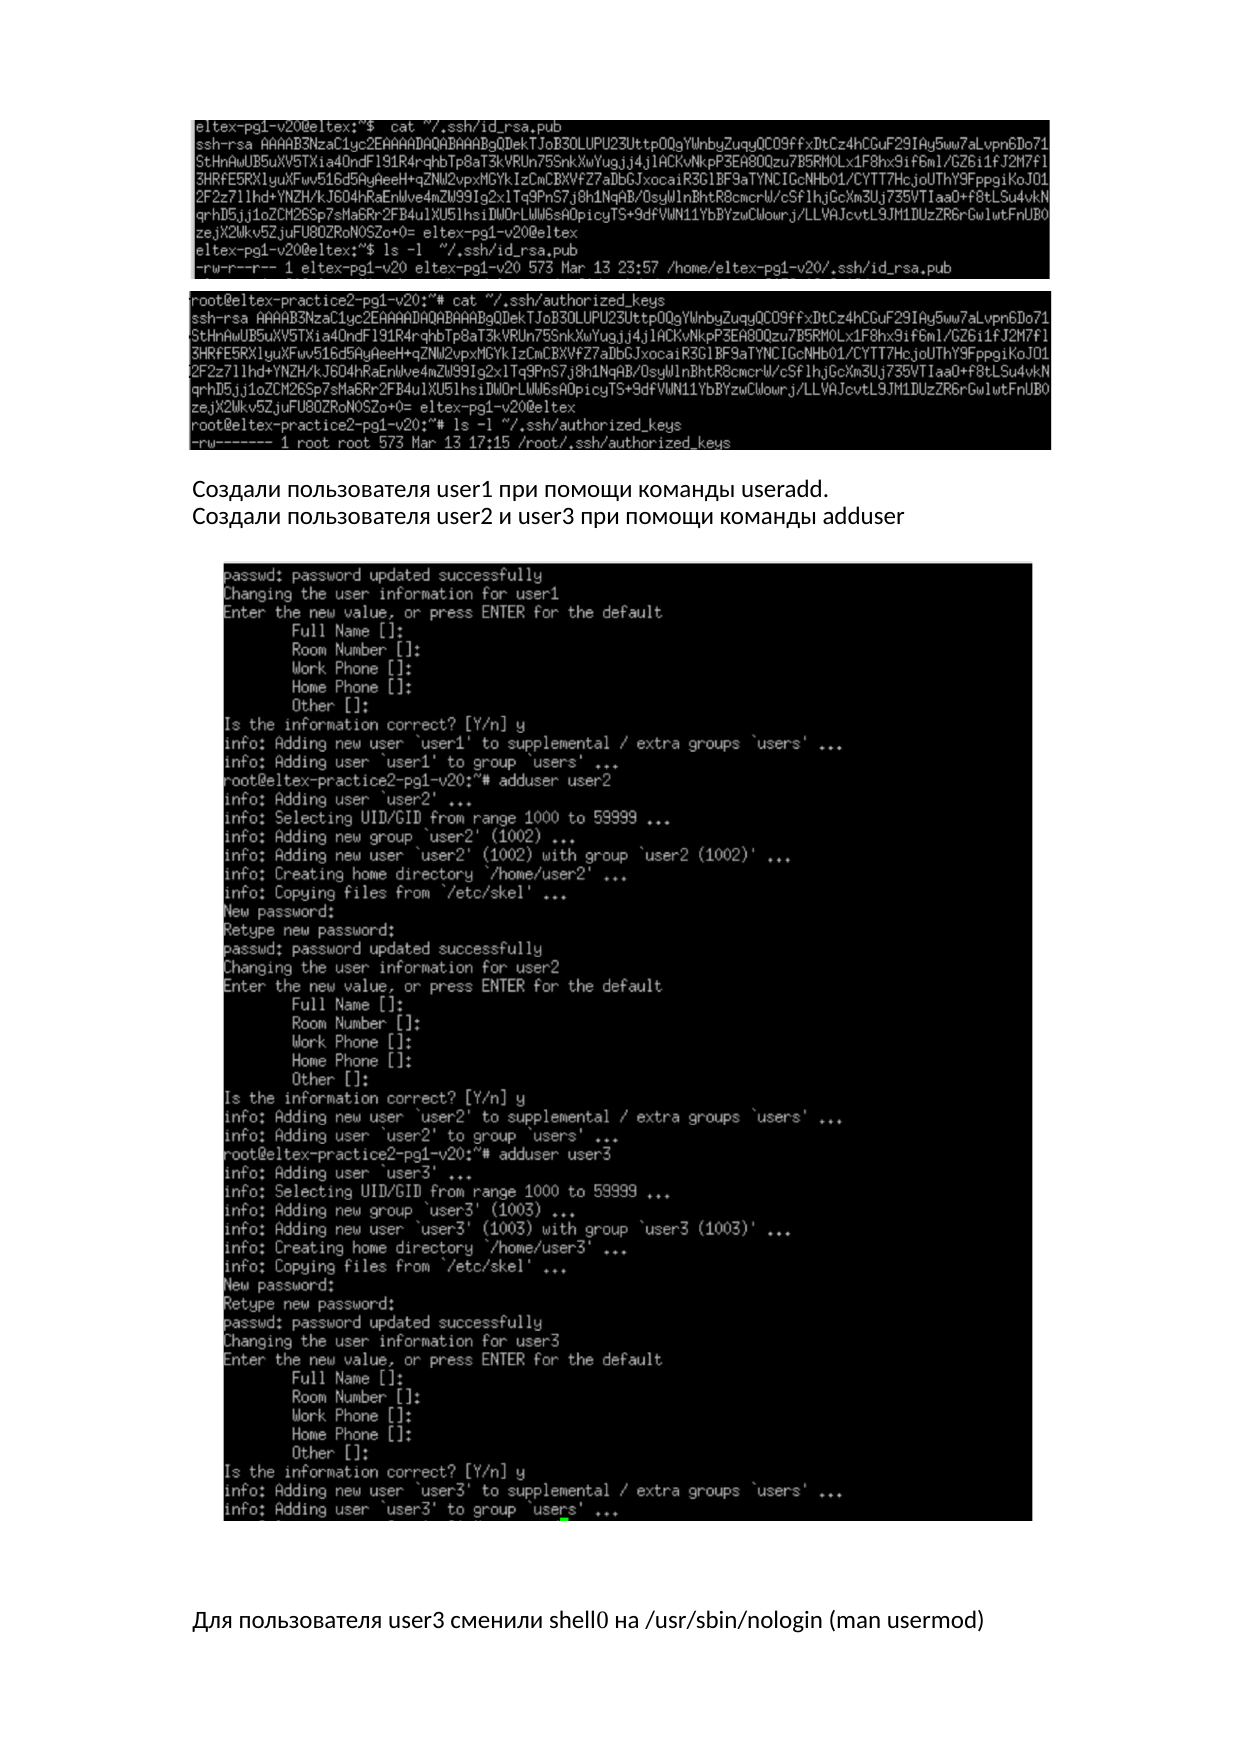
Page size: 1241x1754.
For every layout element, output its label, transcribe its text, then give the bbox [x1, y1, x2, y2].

text Создали пользователя user1 при помощи команды useradd. [118, 476, 1122, 503]
picture [223, 561, 1033, 1521]
text Для пользователя user3 сменили shell0 на /usr/sbin/nologin (man usermod) [118, 1604, 1122, 1634]
picture [190, 120, 1050, 279]
picture [188, 291, 1052, 450]
text Создали пользователя user2 и user3 при помощи команды adduser [118, 503, 1122, 530]
